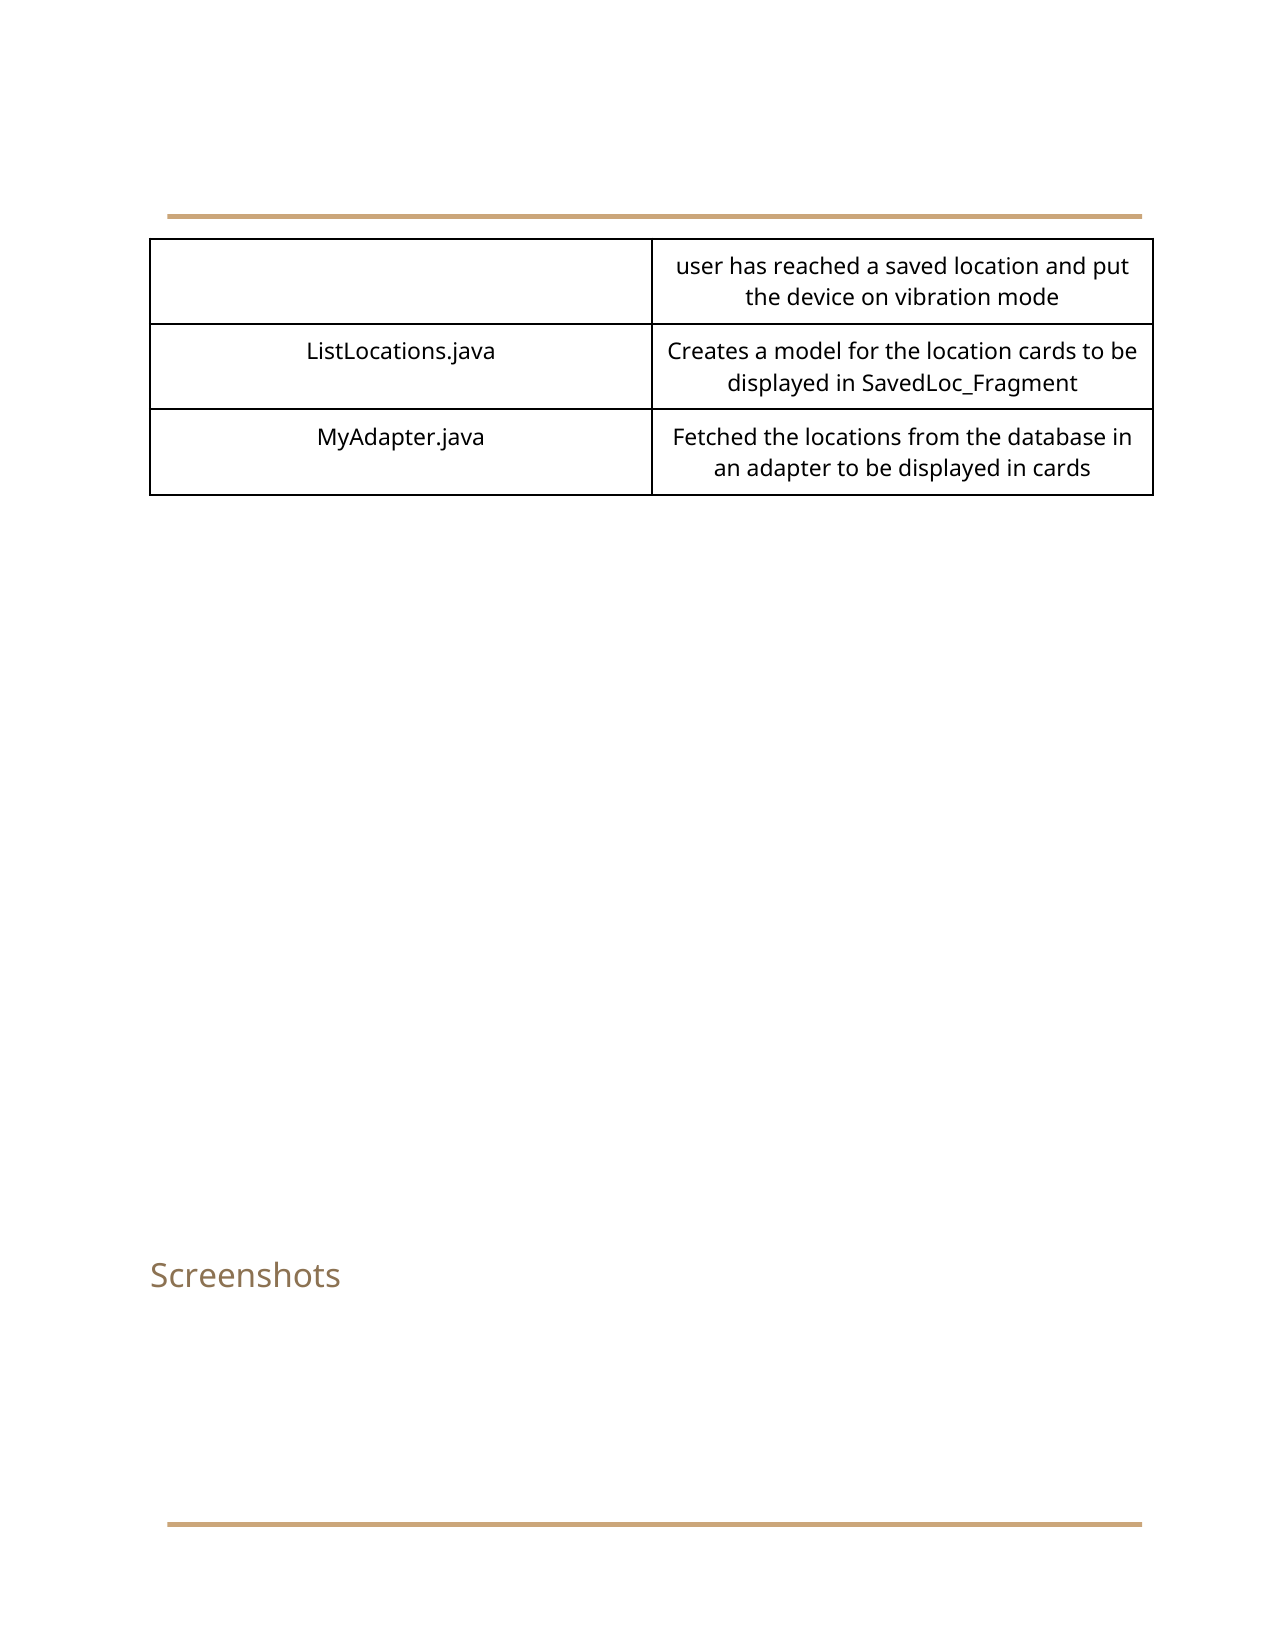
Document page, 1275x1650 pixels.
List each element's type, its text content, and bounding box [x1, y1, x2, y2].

table_cell MyAdapter.java [151, 410, 651, 494]
table_cell Creates a model for the location cards to be displayed in SavedLoc_Fragment [653, 325, 1152, 408]
table_cell user has reached a saved location and put the device on vibration mode [653, 240, 1152, 323]
table_cell ListLocations.java [151, 325, 651, 408]
picture [167, 214, 1143, 219]
table_cell [151, 240, 651, 323]
table_cell Fetched the locations from the database in an adapter to be displayed in cards [653, 410, 1152, 494]
text Screenshots [150, 1252, 1153, 1298]
picture [167, 1522, 1143, 1527]
